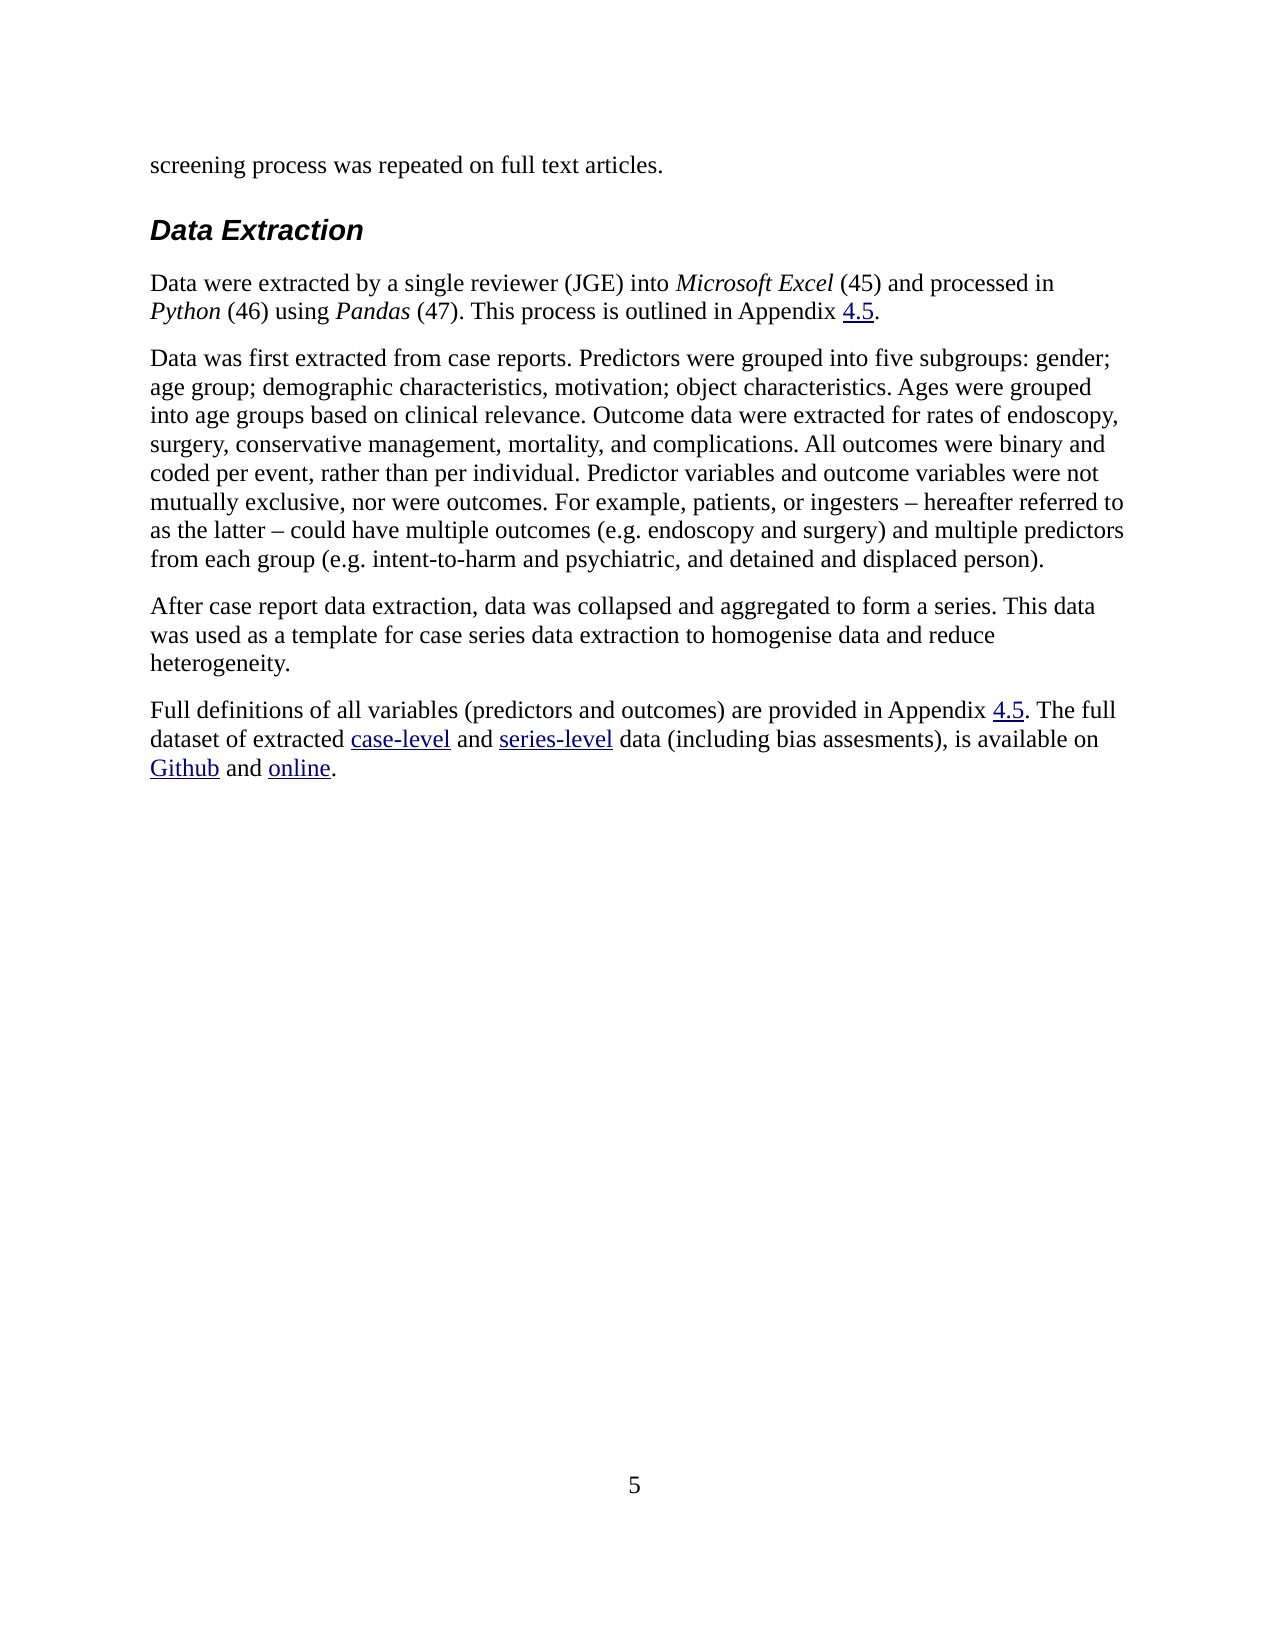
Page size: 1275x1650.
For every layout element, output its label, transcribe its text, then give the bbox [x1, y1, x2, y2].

text Full definitions of all variables (predictors and outcomes) are provided in Appendix 4.5. The full dataset of extracted case-level and series-level data (including bias assesments), is available on Github and online. [150, 695, 1125, 781]
text Data was first extracted from case reports. Predictors were grouped into five subgroups: gender; age group; demographic characteristics, motivation; object characteristics. Ages were grouped into age groups based on clinical relevance. Outcome data were extracted for rates of endoscopy, surgery, conservative management, mortality, and complications. All outcomes were binary and coded per event, rather than per individual. Predictor variables and outcome variables were not mutually exclusive, nor were outcomes. For example, patients, or ingesters – hereafter referred to as the latter – could have multiple outcomes (e.g. endoscopy and surgery) and multiple predictors from each group (e.g. intent-to-harm and psychiatric, and detained and displaced person). [150, 343, 1125, 573]
subtitle Data Extraction [150, 213, 1125, 246]
text Data were extracted by a single reviewer (JGE) into Microsoft Excel (45) and processed in Python (46) using Pandas (47). This process is outlined in Appendix 4.5. [150, 268, 1125, 325]
text screening process was repeated on full text articles. [150, 150, 1125, 179]
text After case report data extraction, data was collapsed and aggregated to form a series. This data was used as a template for case series data extraction to homogenise data and reduce heterogeneity. [150, 591, 1125, 677]
